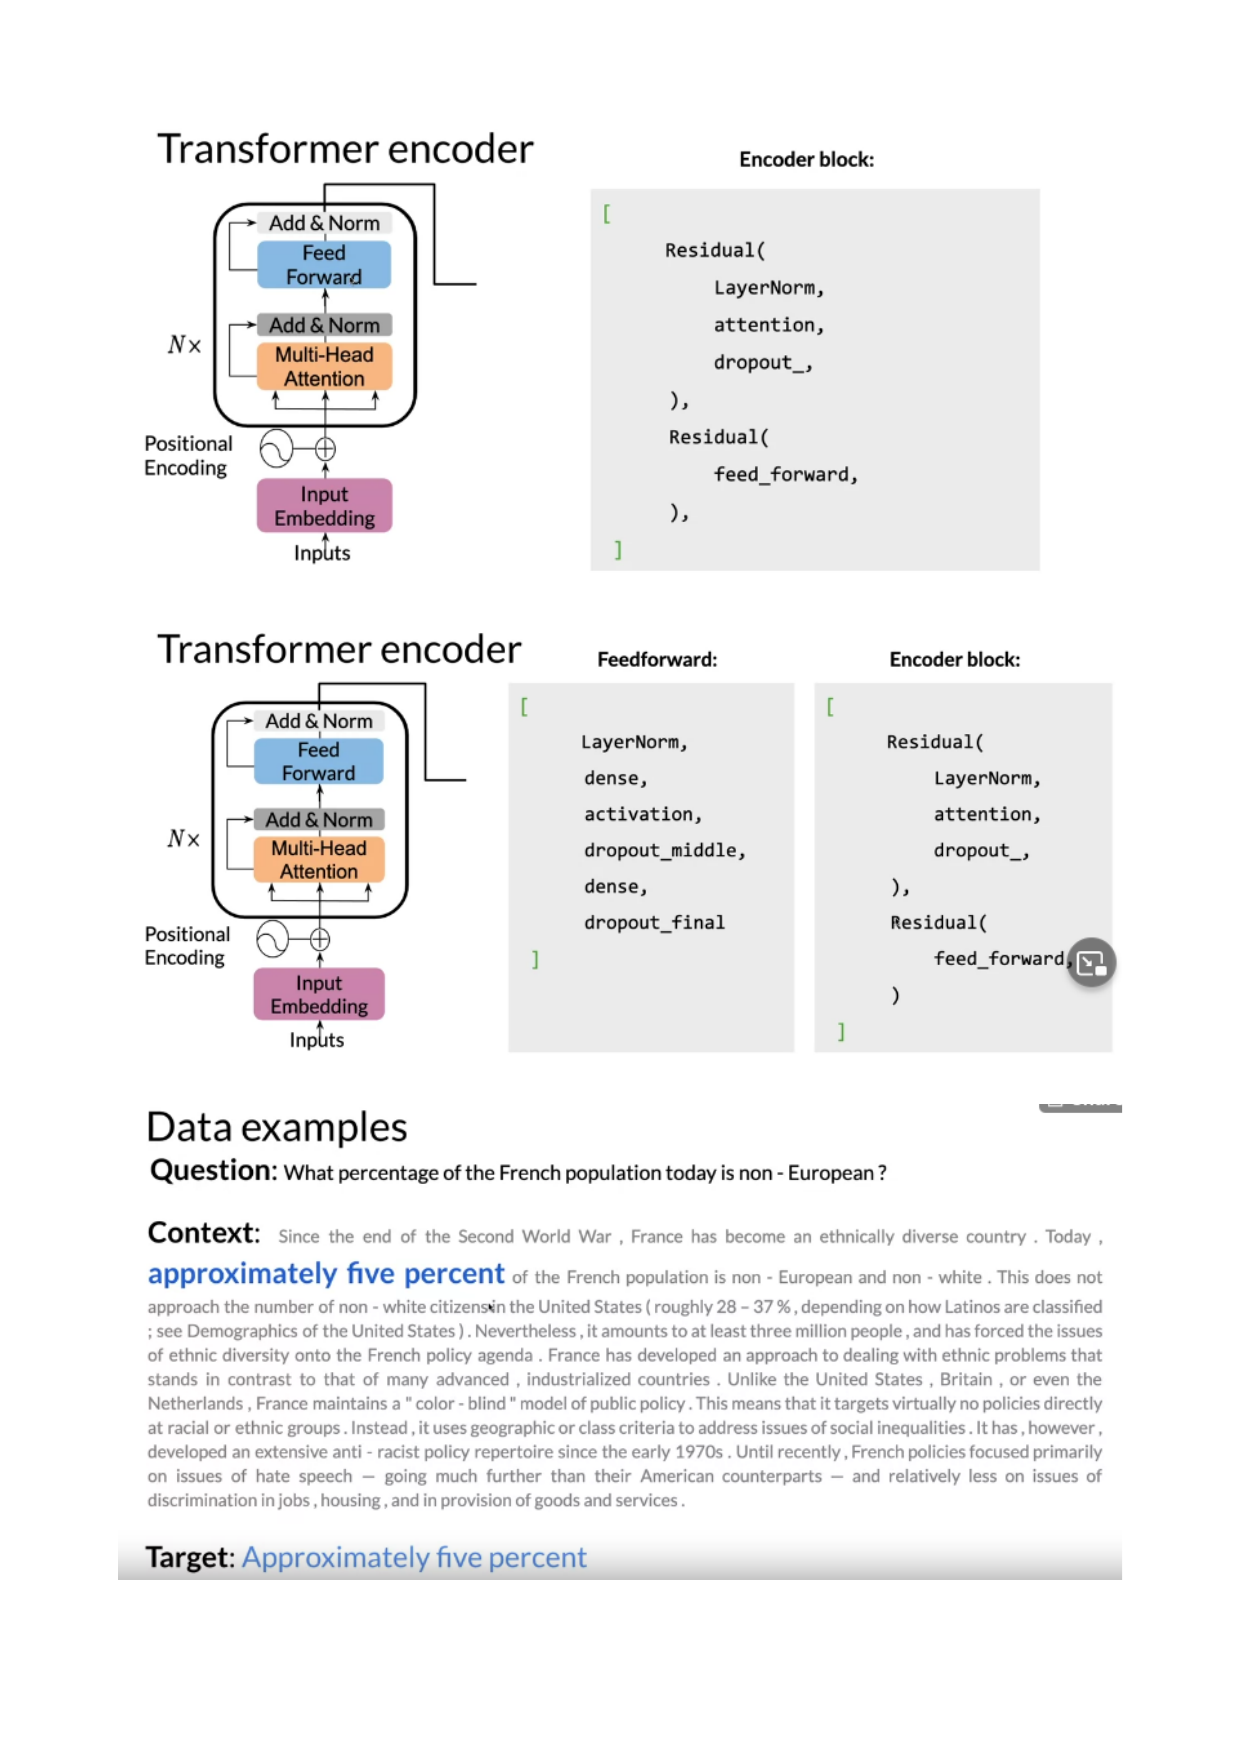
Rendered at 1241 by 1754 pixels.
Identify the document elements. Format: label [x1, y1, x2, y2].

picture [118, 1104, 1123, 1580]
picture [118, 118, 1123, 589]
picture [118, 617, 1123, 1076]
